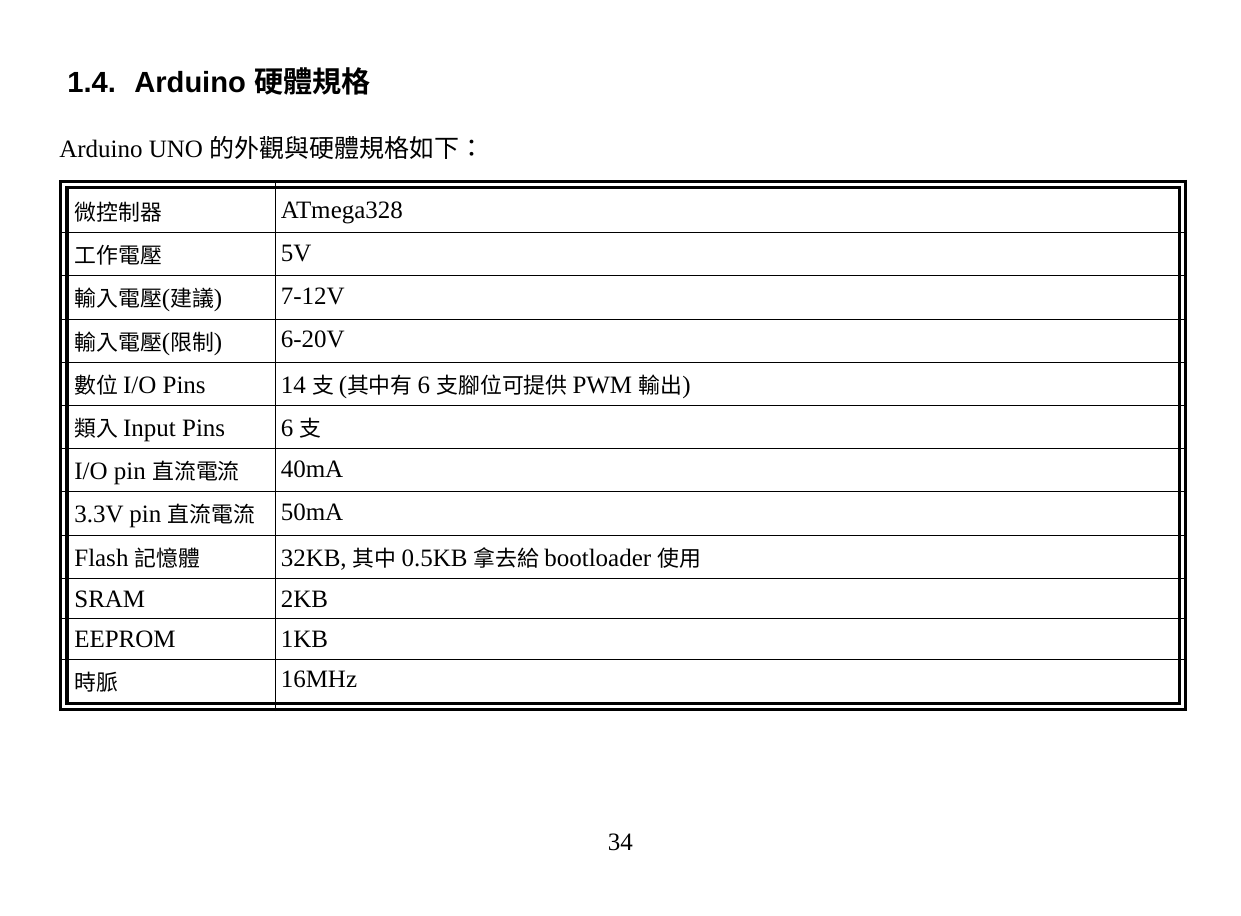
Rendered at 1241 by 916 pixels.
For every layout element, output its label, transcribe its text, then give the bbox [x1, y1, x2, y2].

table_cell 7-12V [276, 276, 1178, 319]
table_cell 1KB [276, 619, 1178, 659]
table_header 微控制器 [62, 183, 275, 232]
table_cell 50mA [276, 492, 1178, 535]
text Arduino UNO 的外觀與硬體規格如下： [59, 129, 1181, 165]
subtitle Arduino 硬體規格 [59, 59, 1181, 101]
table_cell I/O pin 直流電流 [69, 449, 275, 491]
table_header ATmega328 [276, 183, 1184, 232]
table_cell 工作電壓 [69, 233, 275, 275]
table_cell 32KB, 其中 0.5KB 拿去給 bootloader 使用 [276, 536, 1178, 578]
table_cell 時脈 [62, 660, 275, 708]
table_cell 5V [276, 233, 1178, 275]
table_cell 14 支 (其中有 6 支腳位可提供 PWM 輸出) [276, 363, 1178, 405]
table_cell EEPROM [69, 619, 275, 659]
table_cell 6 支 [276, 406, 1178, 448]
table_cell SRAM [69, 579, 275, 618]
table_cell Flash 記憶體 [69, 536, 275, 578]
table_cell 輸入電壓(限制) [69, 320, 275, 362]
table_cell 2KB [276, 579, 1178, 618]
table_cell 40mA [276, 449, 1178, 491]
table_cell 輸入電壓(建議) [69, 276, 275, 319]
table_cell 3.3V pin 直流電流 [69, 492, 275, 535]
table_cell 類入 Input Pins [69, 406, 275, 448]
table_cell 數位 I/O Pins [69, 363, 275, 405]
table_cell 16MHz [276, 660, 1184, 708]
table_cell 6-20V [276, 320, 1178, 362]
